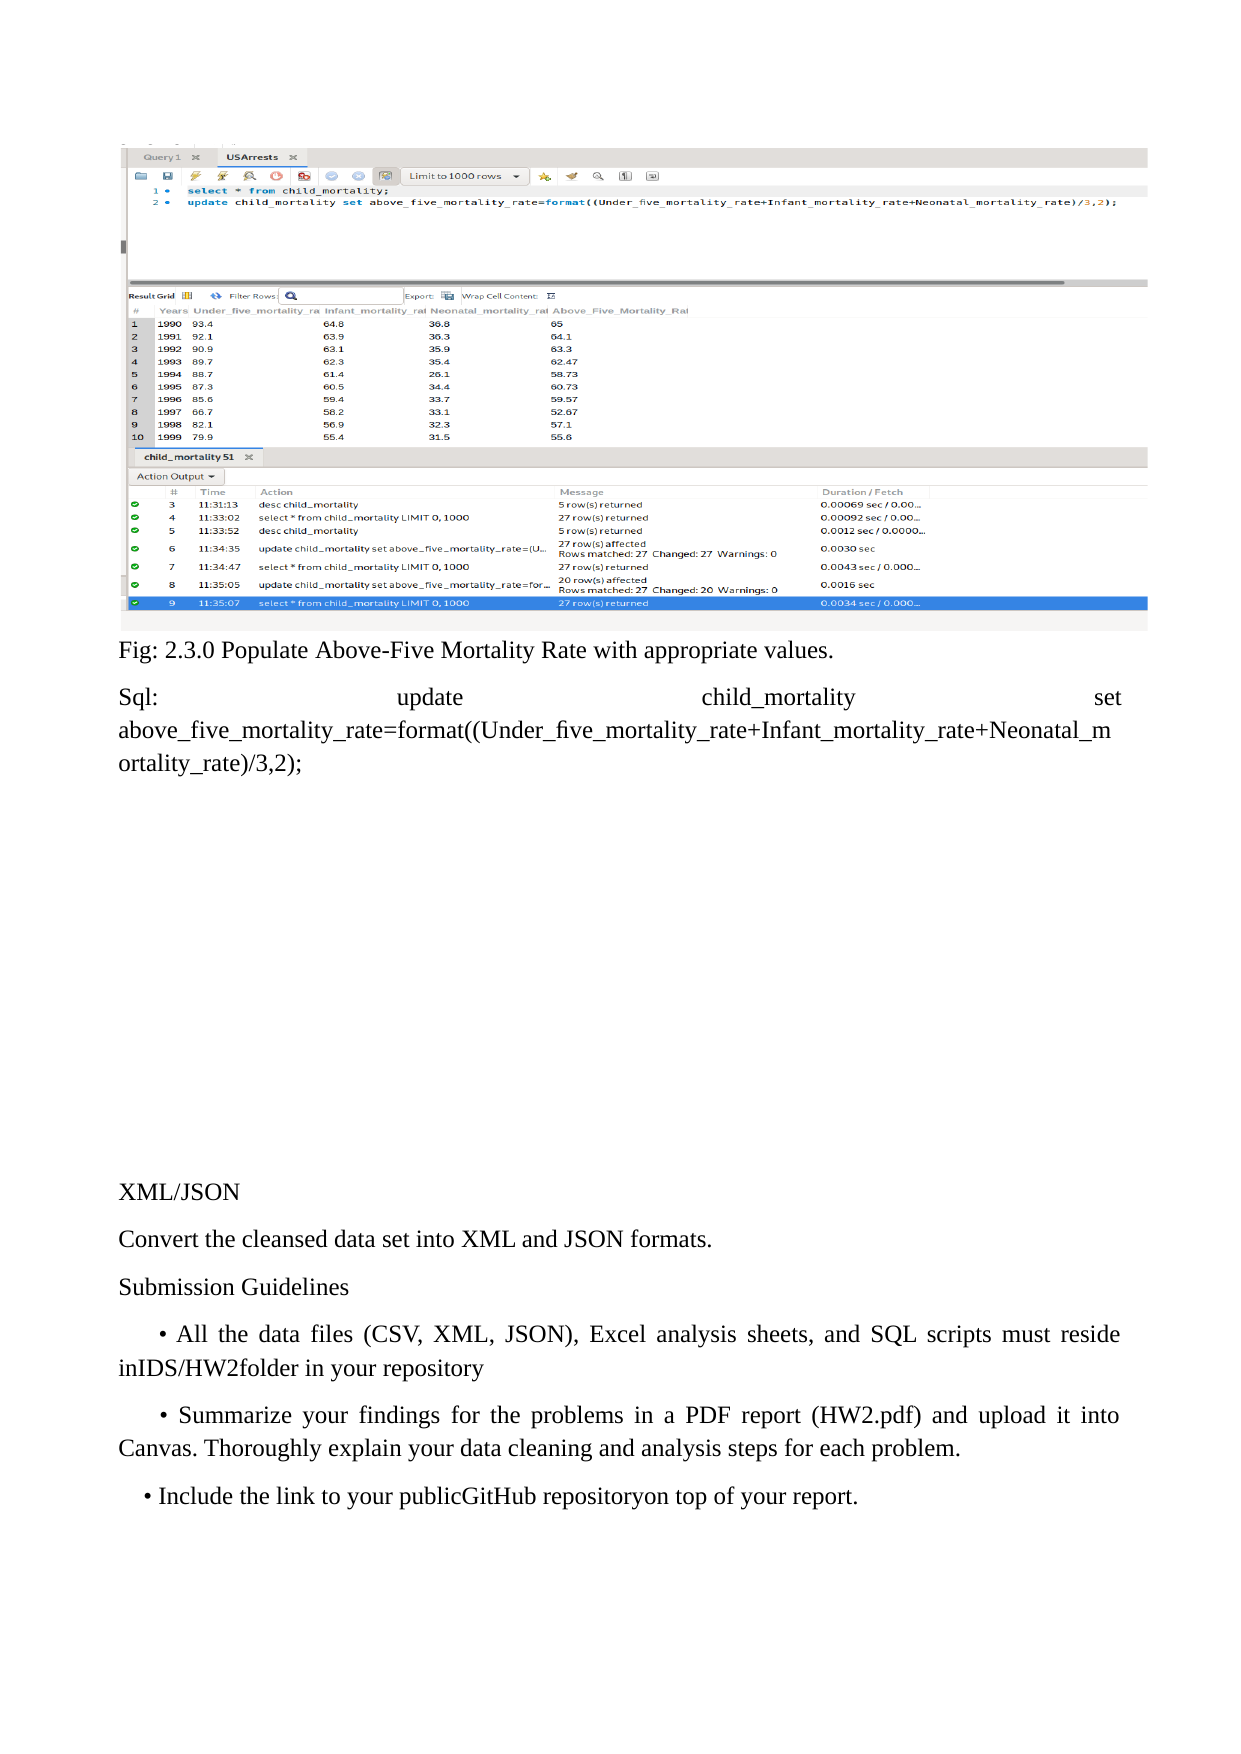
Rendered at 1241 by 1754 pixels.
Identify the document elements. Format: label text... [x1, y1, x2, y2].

text XML/JSON [118, 1177, 1122, 1206]
text Convert the cleansed data set into XML and JSON formats. [118, 1224, 1122, 1253]
text • Include the link to your publicGitHub repositoryon top of your report. [118, 1481, 1122, 1509]
text • All the data files (CSV, XML, JSON), Excel analysis sheets, and SQL scripts must reside inIDS/HW2folder in your repository [118, 1319, 1122, 1381]
text • Summarize your findings for the problems in a PDF report (HW2.pdf) and upload it into Canvas. Thoroughly explain your data cleaning and analysis steps for each problem. [118, 1400, 1122, 1462]
text Sql: update child_mortality set above_five_mortality_rate=format((Under_ﬁve_mortality_rate+Infant_mortality_rate+Neonatal_mortality_rate)/3,2); [118, 682, 1122, 777]
text Fig: 2.3.0 Populate Above-Five Mortality Rate with appropriate values. [118, 118, 1122, 663]
picture [120, 144, 1148, 631]
text Submission Guidelines [118, 1272, 1122, 1301]
